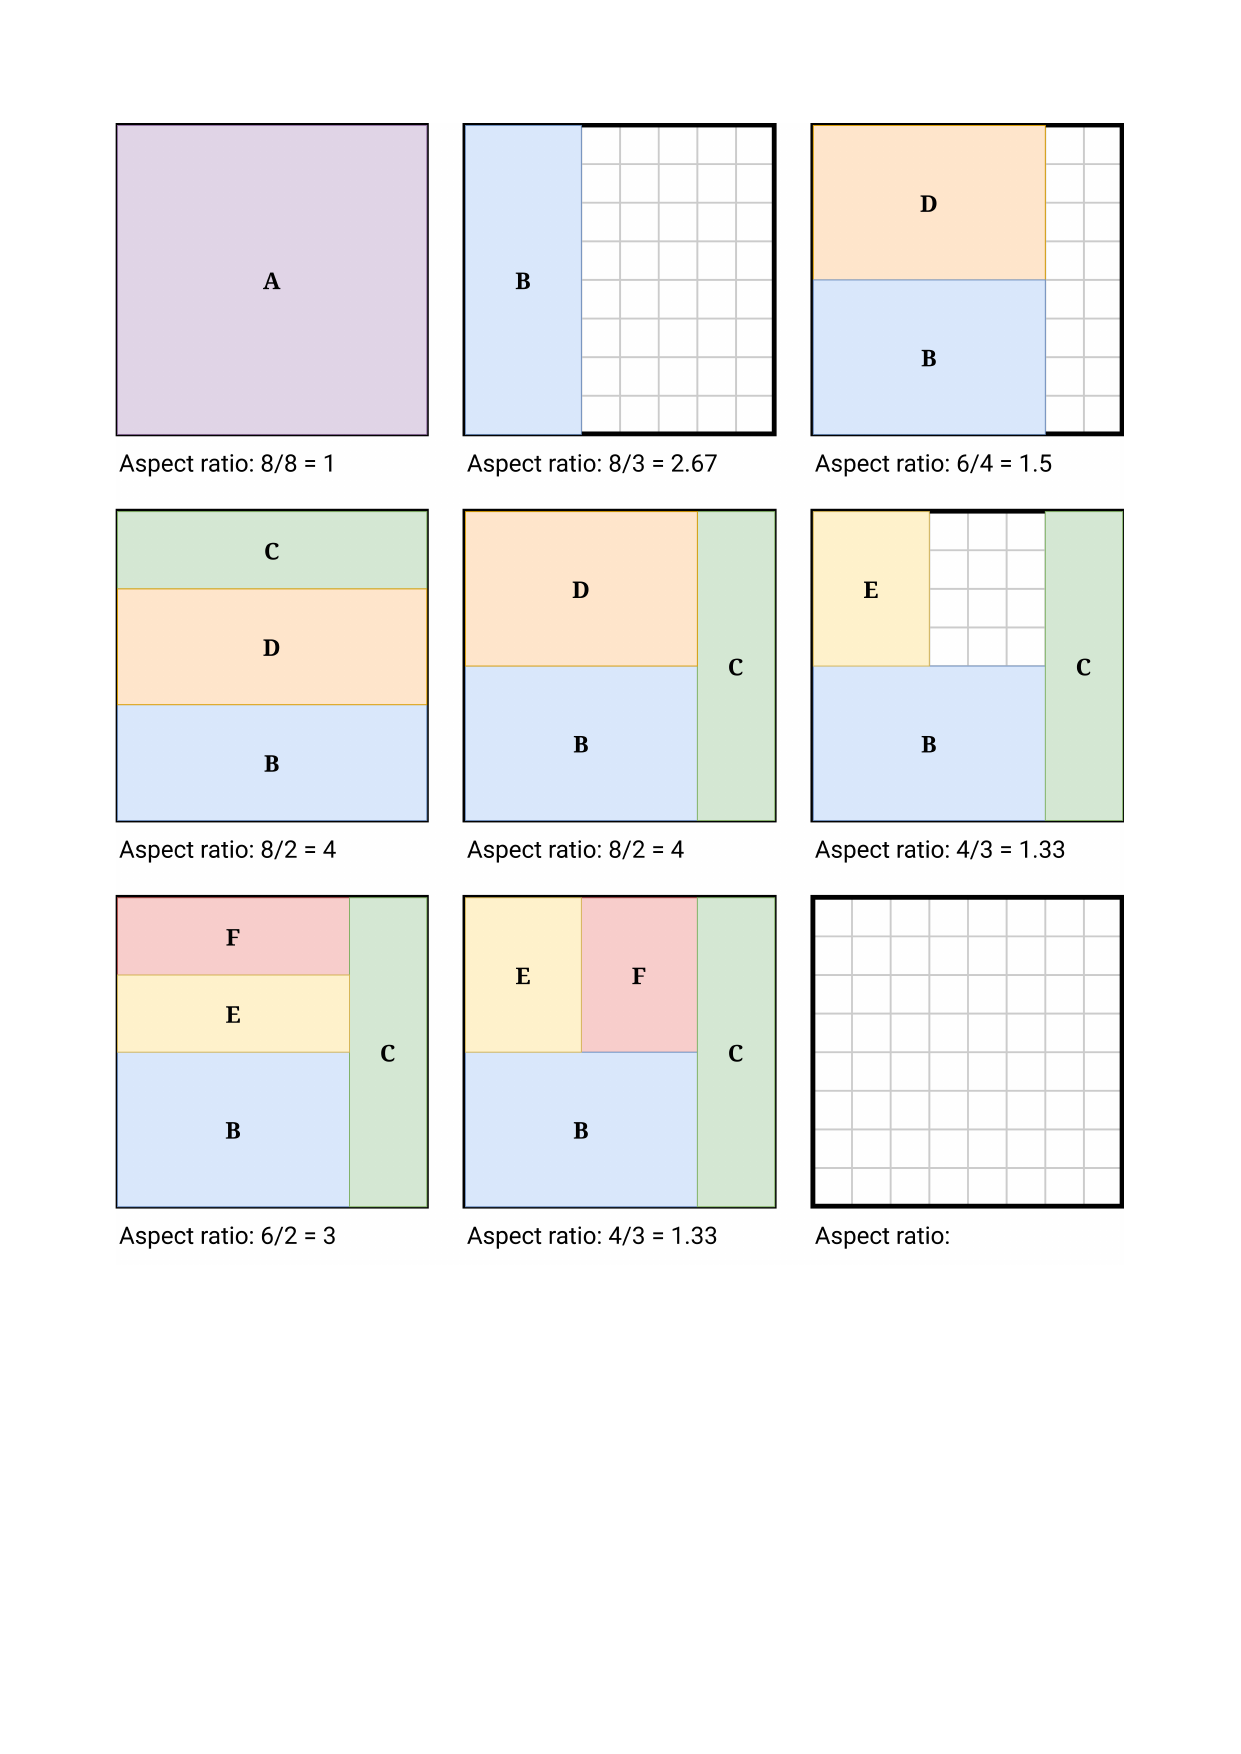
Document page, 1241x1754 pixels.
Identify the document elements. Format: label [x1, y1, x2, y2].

picture [115, 123, 1124, 1265]
